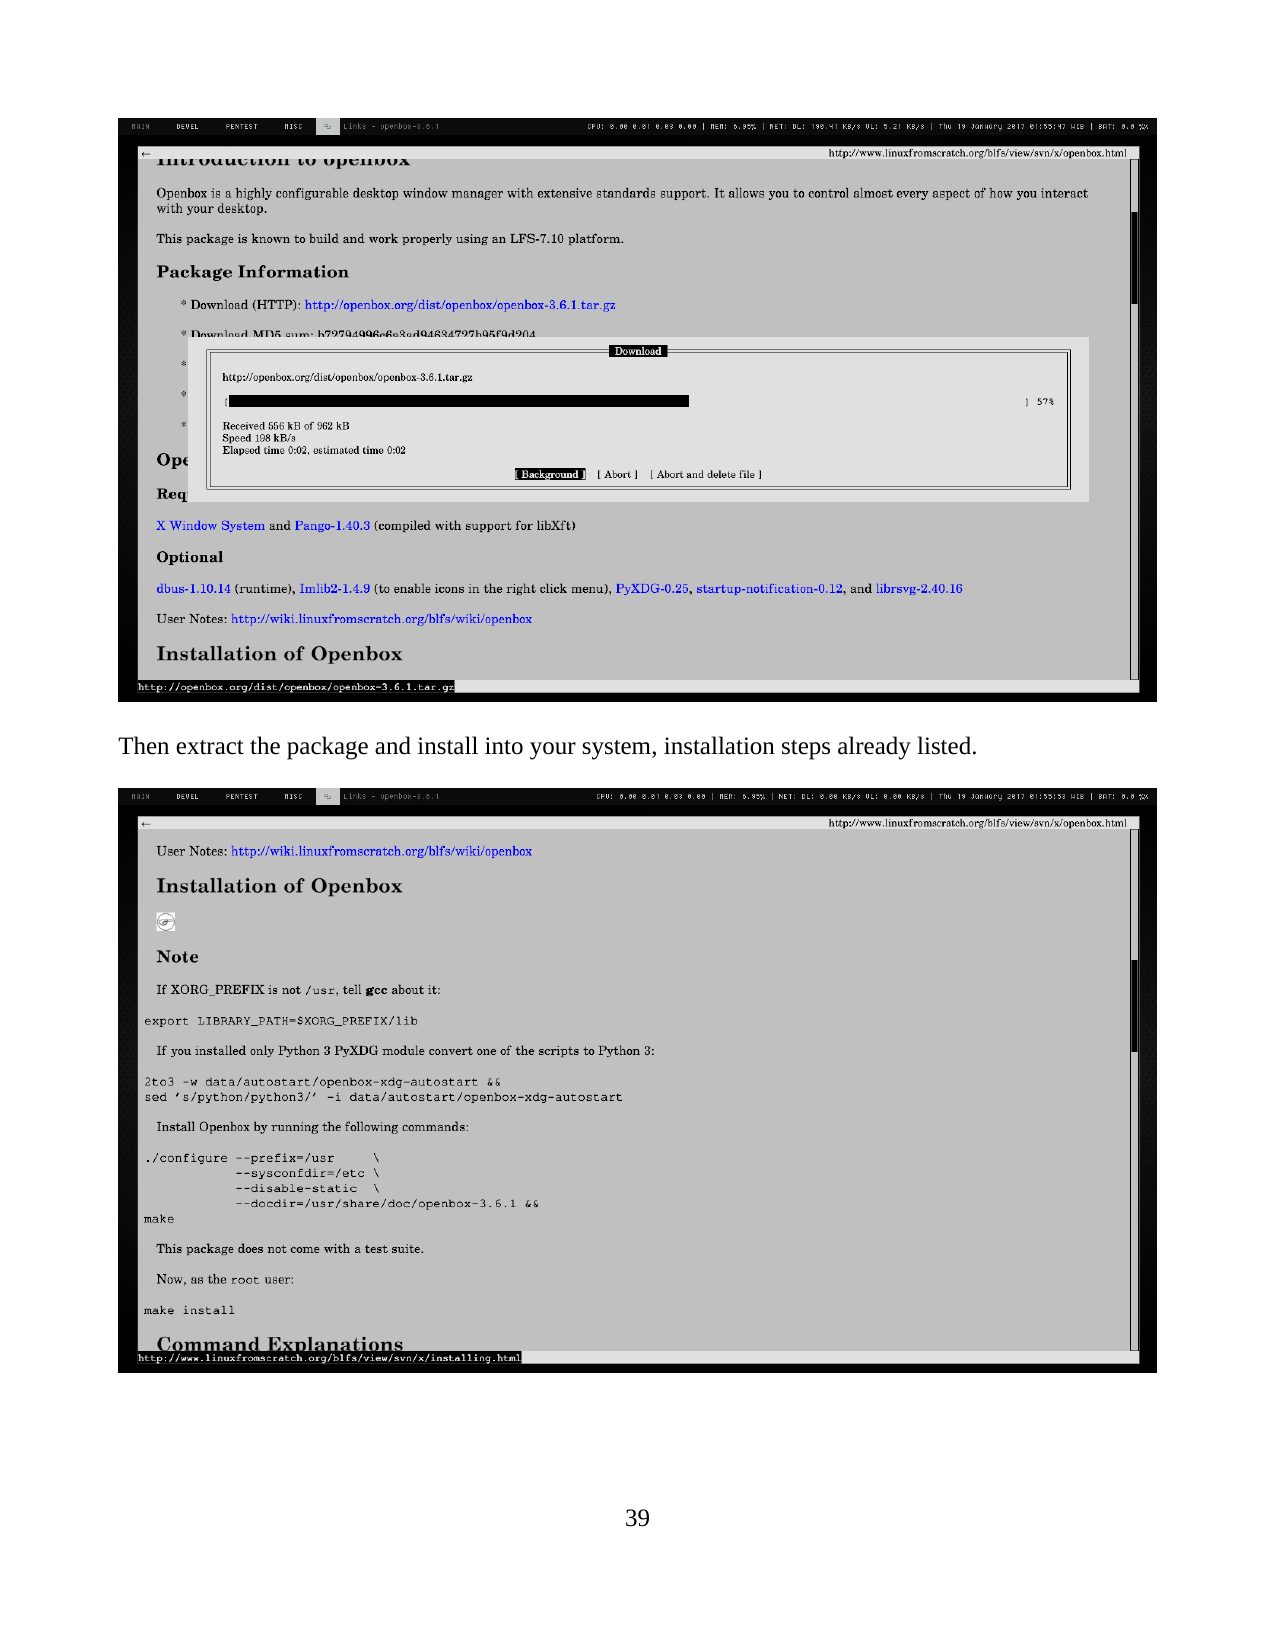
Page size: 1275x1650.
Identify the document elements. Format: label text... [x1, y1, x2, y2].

picture [118, 788, 1157, 1373]
text Then extract the package and install into your system, installation steps already listed. [118, 731, 1157, 759]
picture [118, 118, 1157, 702]
